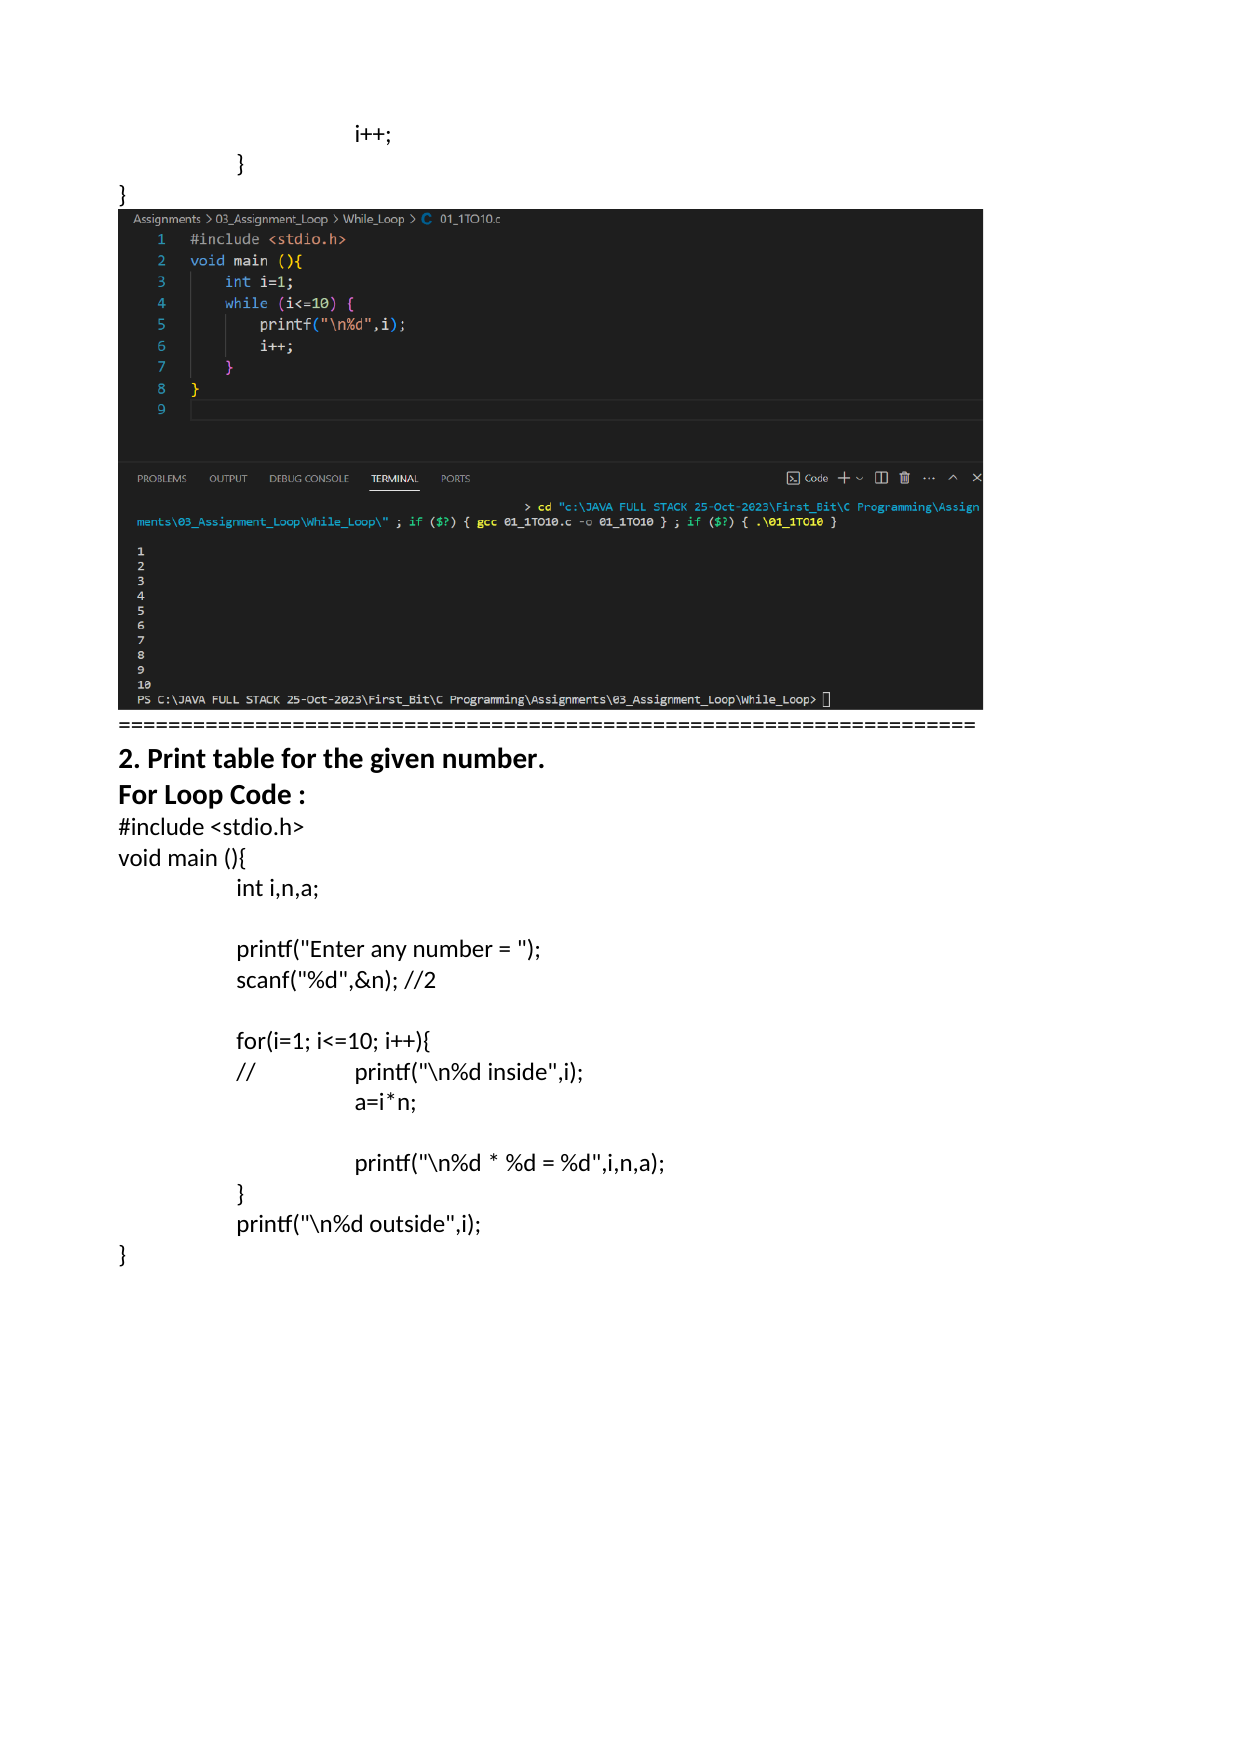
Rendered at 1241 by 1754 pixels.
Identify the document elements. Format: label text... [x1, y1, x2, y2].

text } [118, 149, 1122, 179]
text 2. Print table for the given number. [118, 740, 1122, 776]
text printf("\n%d * %d = %d",i,n,a); [118, 1147, 1122, 1178]
text scanf("%d",&n); //2 [118, 964, 1122, 994]
text void main (){ [118, 842, 1122, 872]
text // printf("\n%d inside",i); [118, 1056, 1122, 1086]
text For Loop Code : [118, 776, 1122, 811]
text printf("Enter any number = "); [118, 933, 1122, 964]
text ===================================================================== [118, 710, 1122, 740]
text printf("\n%d outside",i); [118, 1208, 1122, 1239]
text a=i*n; [118, 1086, 1122, 1117]
text int i,n,a; [118, 872, 1122, 903]
text } [118, 179, 1122, 210]
text } [118, 1239, 1122, 1269]
text #include <stdio.h> [118, 811, 1122, 842]
text } [118, 1178, 1122, 1208]
text i++; [118, 118, 1122, 149]
text for(i=1; i<=10; i++){ [118, 1025, 1122, 1056]
